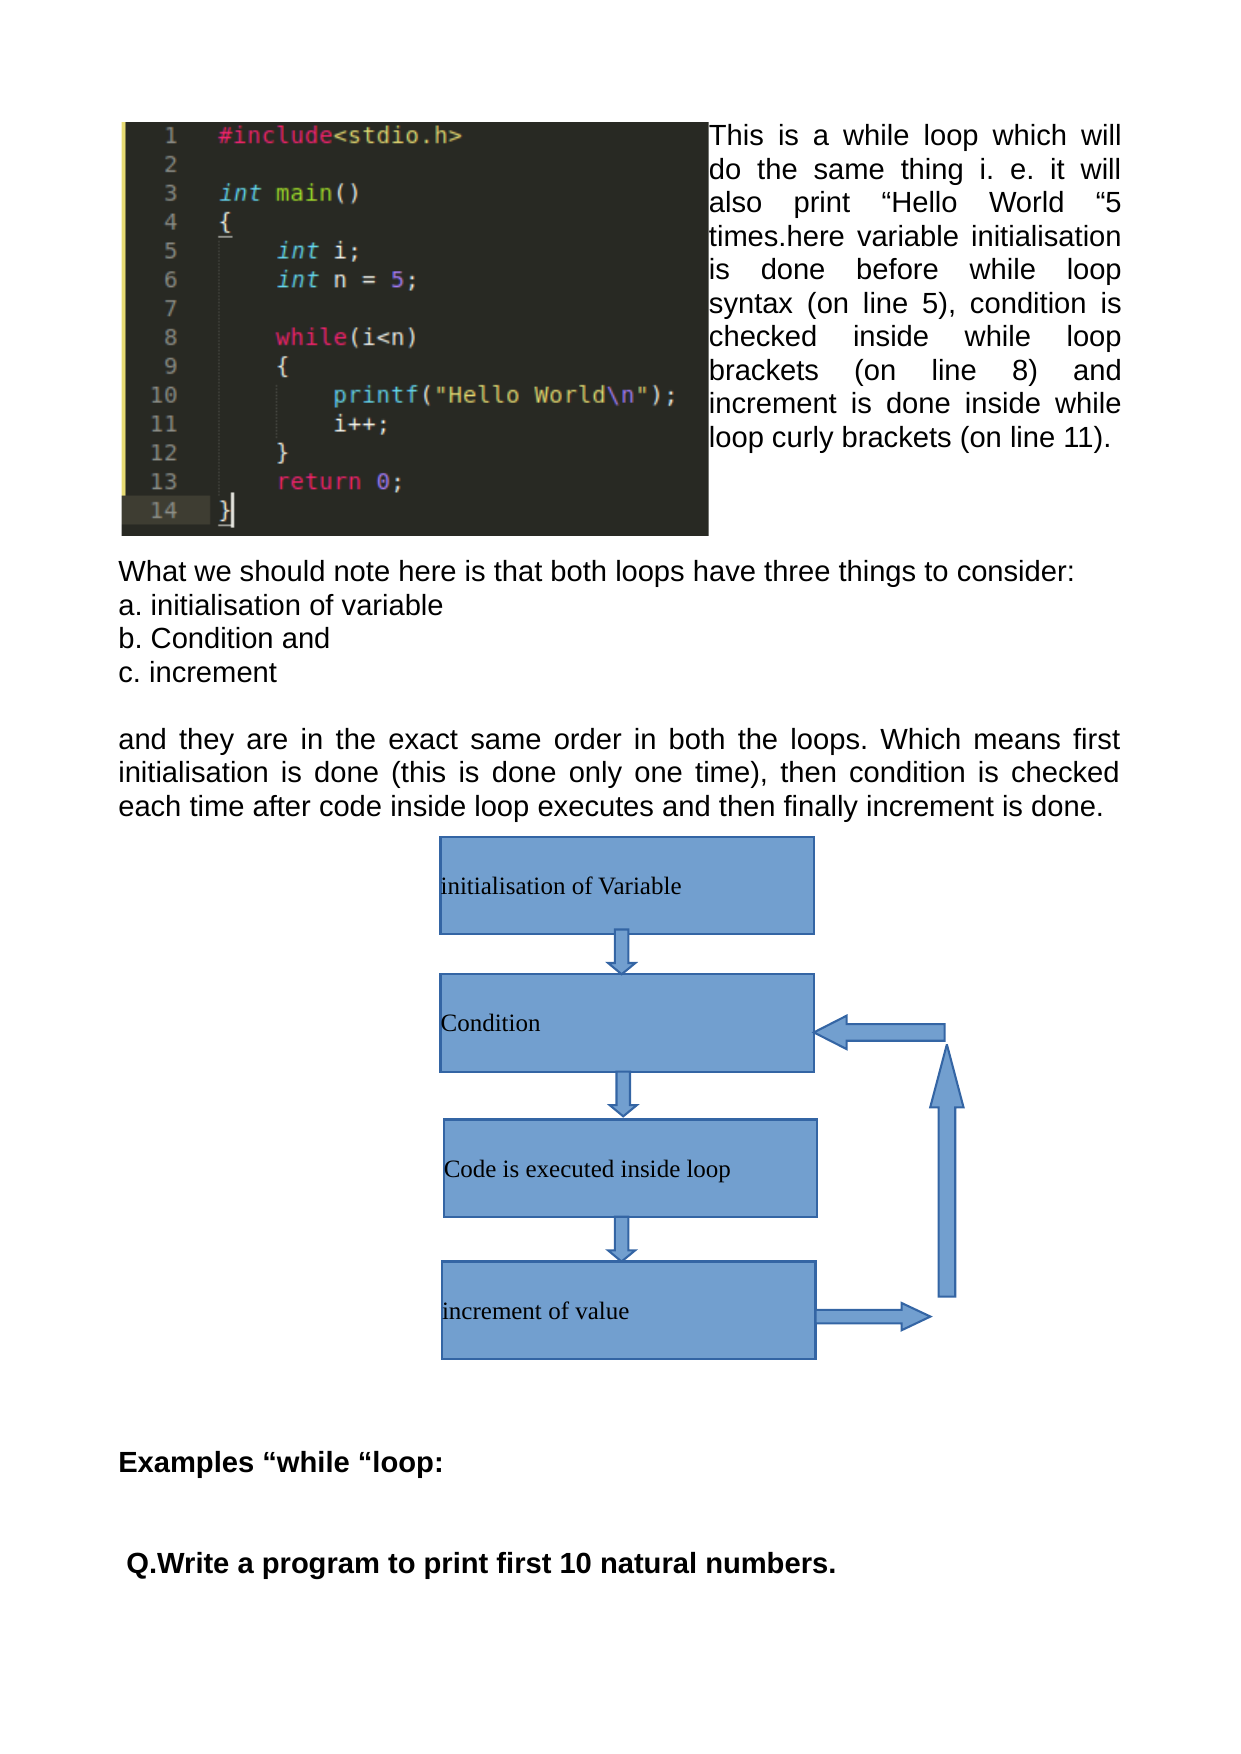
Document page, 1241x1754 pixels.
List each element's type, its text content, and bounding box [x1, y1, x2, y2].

text a. initialisation of variable [118, 588, 1122, 621]
text and they are in the exact same order in both the loops. Which means first initialisation is done (this is done only one time), then condition is checked each time after code inside loop executes and then finally increment is done. [118, 722, 1122, 822]
text Q.Write a program to print first 10 natural numbers. [118, 1546, 1122, 1579]
text Examples “while “loop: [118, 1445, 1122, 1479]
text b. Condition and [118, 621, 1122, 655]
text c. increment [118, 655, 1122, 688]
text This is a while loop which will do the same thing i. e. it will also print “Hello World “5 times.here variable initialisation is done before while loop syntax (on line 5), condition is checked inside while loop brackets (on line 8) and increment is done inside while loop curly brackets (on line 11). [118, 118, 1122, 453]
text What we should note here is that both loops have three things to consider: [118, 554, 1122, 588]
